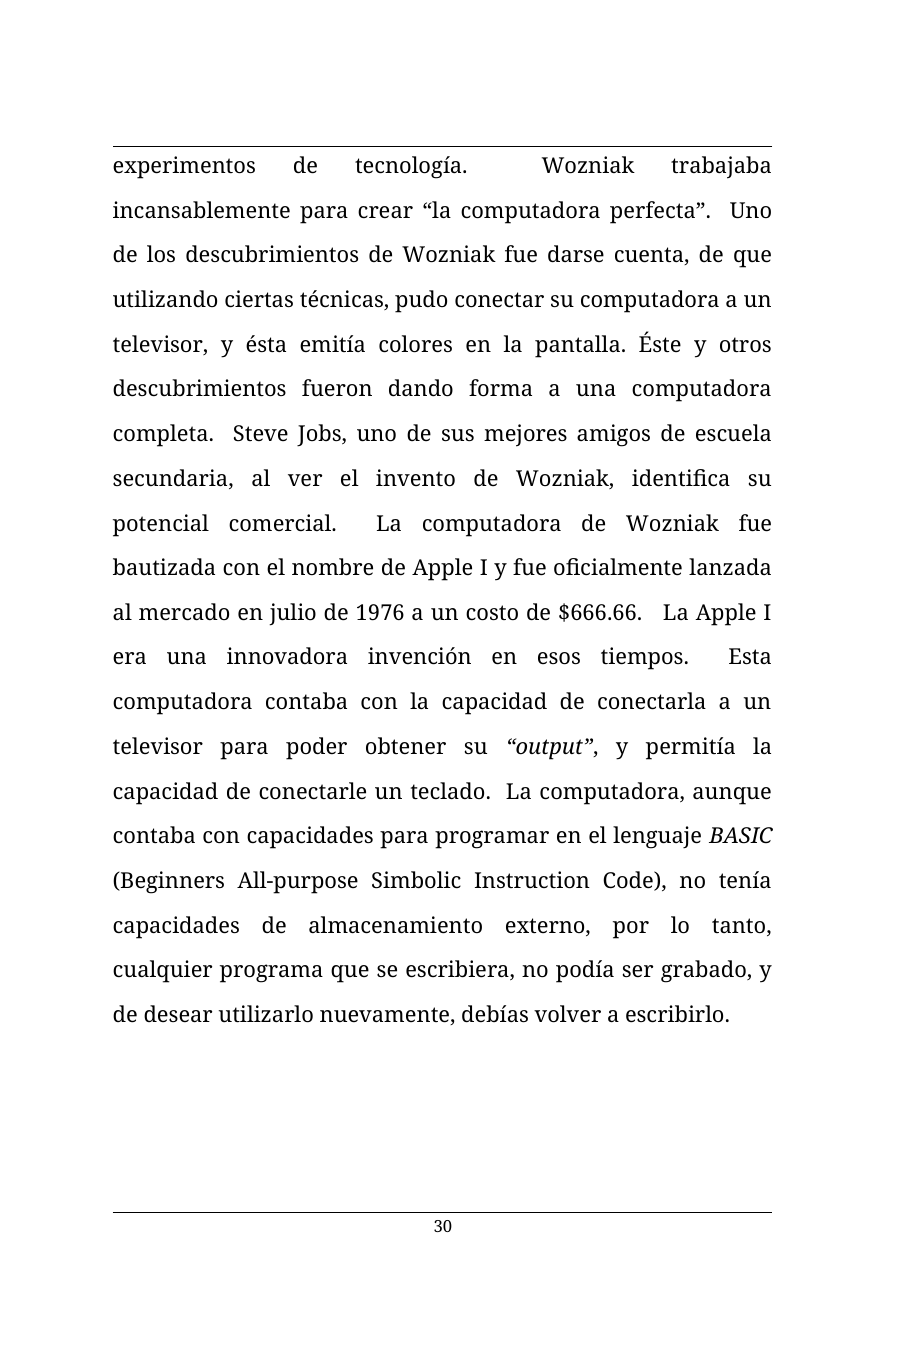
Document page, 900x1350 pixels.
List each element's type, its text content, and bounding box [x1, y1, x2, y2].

text experimentos de tecnología. Wozniak trabajaba incansablemente para crear “la computadora perfecta”. Uno de los descubrimientos de Wozniak fue darse cuenta, de que utilizando ciertas técnicas, pudo conectar su computadora a un televisor, y ésta emitía colores en la pantalla. Éste y otros descubrimientos fueron dando forma a una computadora completa. Steve Jobs, uno de sus mejores amigos de escuela secundaria, al ver el invento de Wozniak, identifica su potencial comercial. La computadora de Wozniak fue bautizada con el nombre de Apple I y fue oficialmente lanzada al mercado en julio de 1976 a un costo de $666.66. La Apple I era una innovadora invención en esos tiempos. Esta computadora contaba con la capacidad de conectarla a un televisor para poder obtener su “output”, y permitía la capacidad de conectarle un teclado. La computadora, aunque contaba con capacidades para programar en el lenguaje BASIC (Beginners All-purpose Simbolic Instruction Code), no tenía capacidades de almacenamiento externo, por lo tanto, cualquier programa que se escribiera, no podía ser grabado, y de desear utilizarlo nuevamente, debías volver a escribirlo. [112, 150, 772, 1029]
